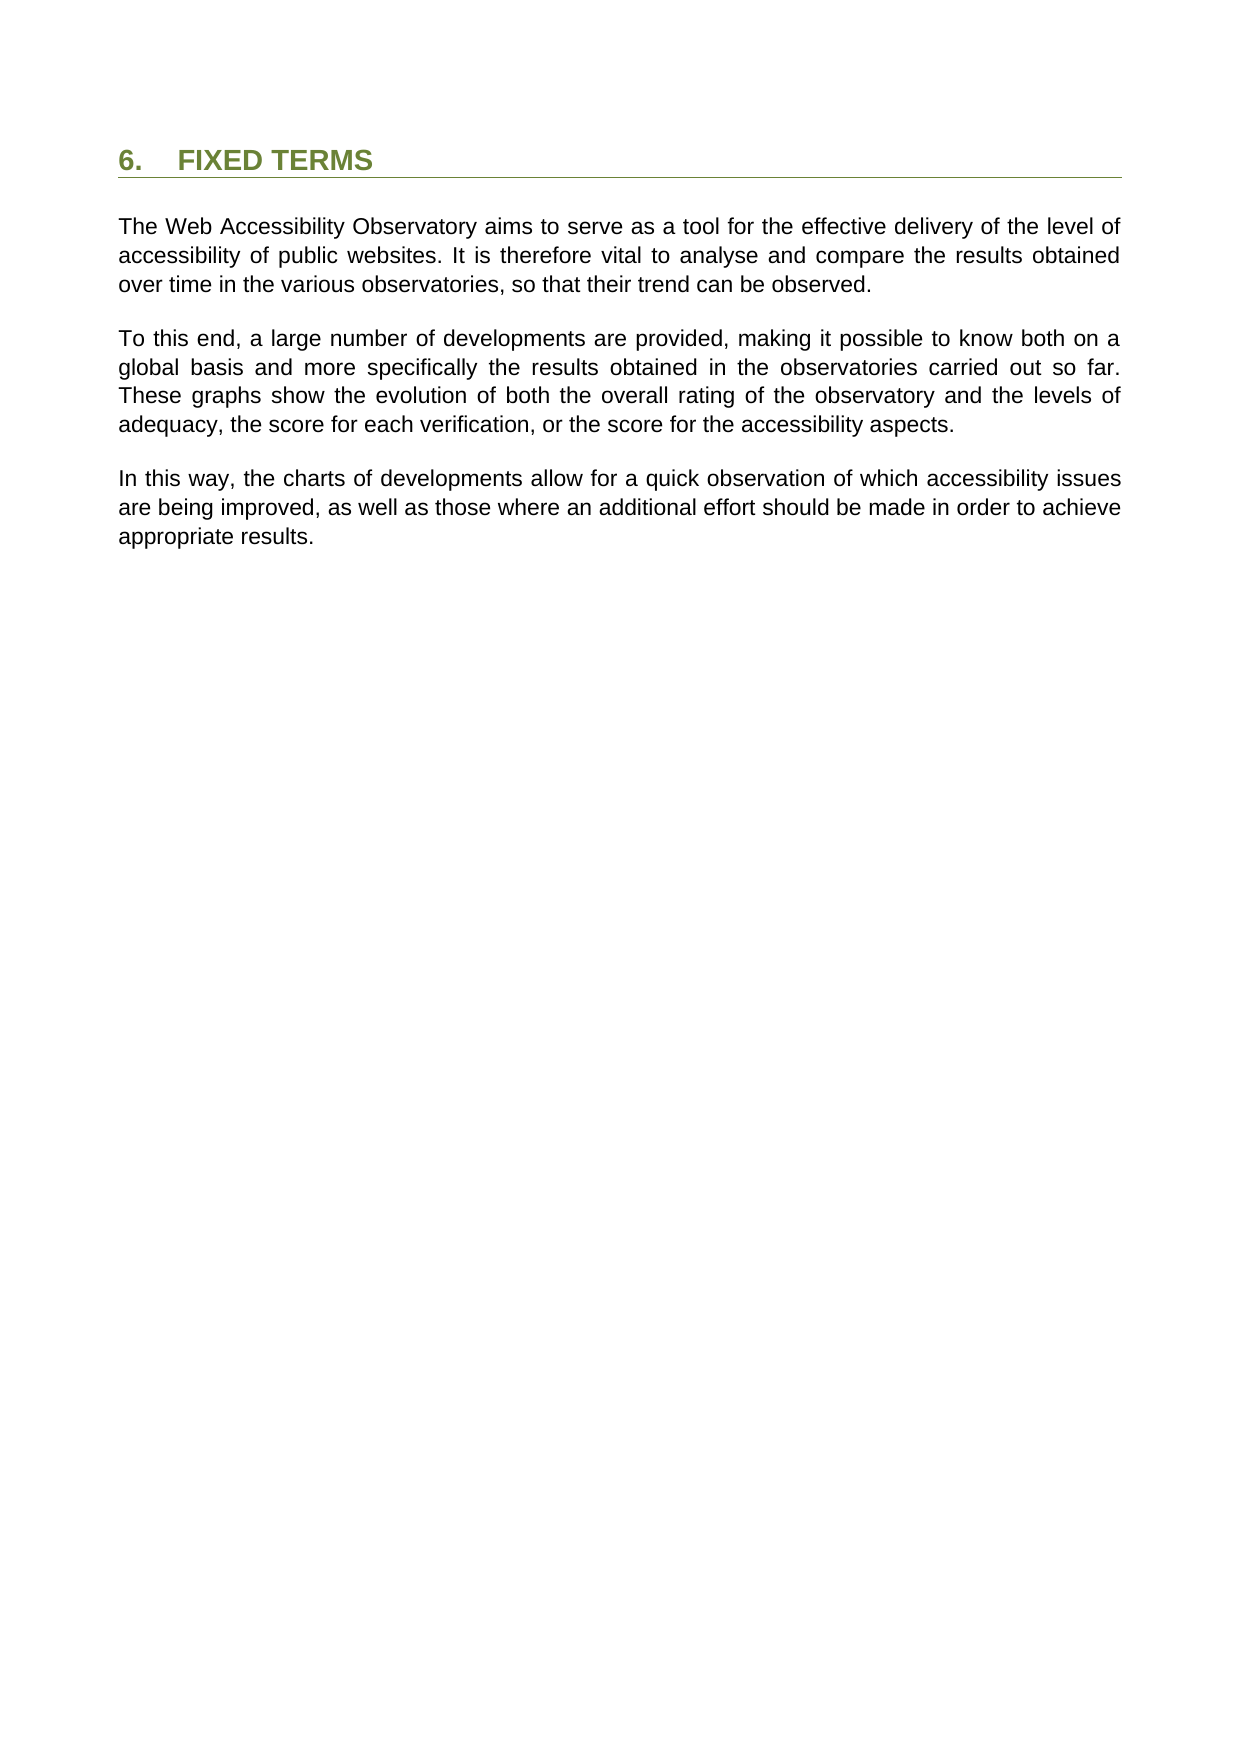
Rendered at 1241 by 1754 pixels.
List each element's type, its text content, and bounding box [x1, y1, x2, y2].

text To this end, a large number of developments are provided, making it possible to know both on a global basis and more specifically the results obtained in the observatories carried out so far. These graphs show the evolution of both the overall rating of the observatory and the levels of adequacy, the score for each verification, or the score for the accessibility aspects. [118, 324, 1122, 438]
text In this way, the charts of developments allow for a quick observation of which accessibility issues are being improved, as well as those where an additional effort should be made in order to achieve appropriate results. [118, 465, 1122, 550]
subtitle FIXED TERMS [118, 143, 1122, 177]
text The Web Accessibility Observatory aims to serve as a tool for the effective delivery of the level of accessibility of public websites. It is therefore vital to analyse and compare the results obtained over time in the various observatories, so that their trend can be observed. [118, 213, 1122, 297]
